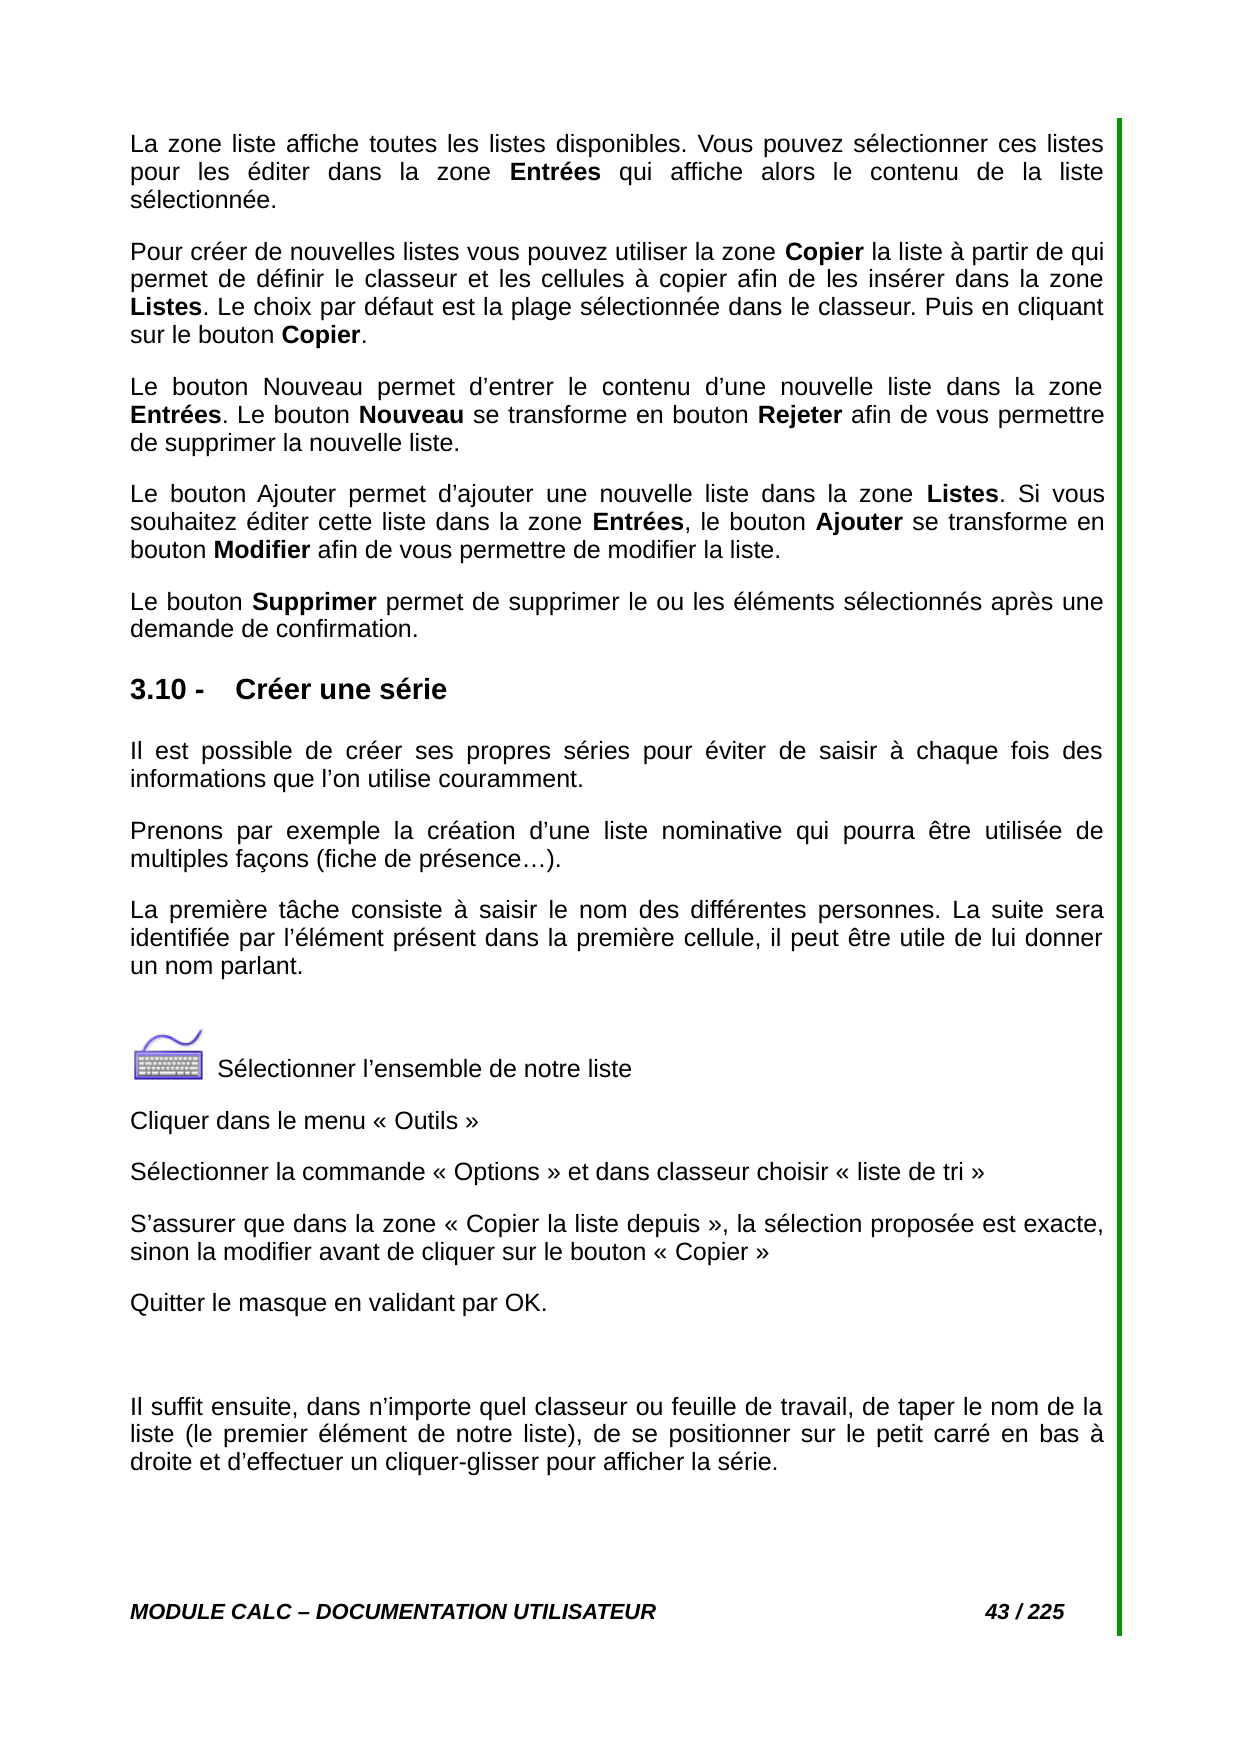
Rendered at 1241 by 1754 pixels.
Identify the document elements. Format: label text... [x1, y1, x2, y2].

text Prenons par exemple la création d’une liste nominative qui pourra être utilisée de multiples façons (fiche de présence…). [130, 817, 1105, 872]
text Sélectionner l’ensemble de notre liste [206, 1055, 1105, 1083]
text Il est possible de créer ses propres séries pour éviter de saisir à chaque fois des informations que l’on utilise couramment. [130, 737, 1105, 793]
text La première tâche consiste à saisir le nom des différentes personnes. La suite sera identifiée par l’élément présent dans la première cellule, il peut être utile de lui donner un nom parlant. [130, 896, 1105, 980]
text Cliquer dans le menu « Outils » [130, 1107, 1105, 1134]
text Le bouton Nouveau permet d’entrer le contenu d’une nouvelle liste dans la zone Entrées. Le bouton Nouveau se transforme en bouton Rejeter afin de vous permettre de supprimer la nouvelle liste. [130, 373, 1105, 456]
picture [130, 1018, 206, 1094]
text La zone liste affiche toutes les listes disponibles. Vous pouvez sélectionner ces listes pour les éditer dans la zone Entrées qui affiche alors le contenu de la liste sélectionnée. [130, 130, 1105, 214]
text Quitter le masque en validant par OK. [130, 1289, 1105, 1317]
text Pour créer de nouvelles listes vous pouvez utiliser la zone Copier la liste à partir de qui permet de définir le classeur et les cellules à copier afin de les insérer dans la zone Listes. Le choix par défaut est la plage sélectionnée dans le classeur. Puis en cliquant sur le bouton Copier. [130, 237, 1105, 349]
text Il suffit ensuite, dans n’importe quel classeur ou feuille de travail, de taper le nom de la liste (le premier élément de notre liste), de se positionner sur le petit carré en bas à droite et d’effectuer un cliquer-glisser pour afficher la série. [130, 1392, 1105, 1476]
text Le bouton Ajouter permet d’ajouter une nouvelle liste dans la zone Listes. Si vous souhaitez éditer cette liste dans la zone Entrées, le bouton Ajouter se transforme en bouton Modifier afin de vous permettre de modifier la liste. [130, 480, 1105, 564]
text Sélectionner la commande « Options » et dans classeur choisir « liste de tri » [130, 1158, 1105, 1186]
text Le bouton Supprimer permet de supprimer le ou les éléments sélectionnés après une demande de confirmation. [130, 587, 1105, 643]
subtitle Créer une série [130, 673, 1105, 705]
text S’assurer que dans la zone « Copier la liste depuis », la sélection proposée est exacte, sinon la modifier avant de cliquer sur le bouton « Copier » [130, 1210, 1105, 1266]
